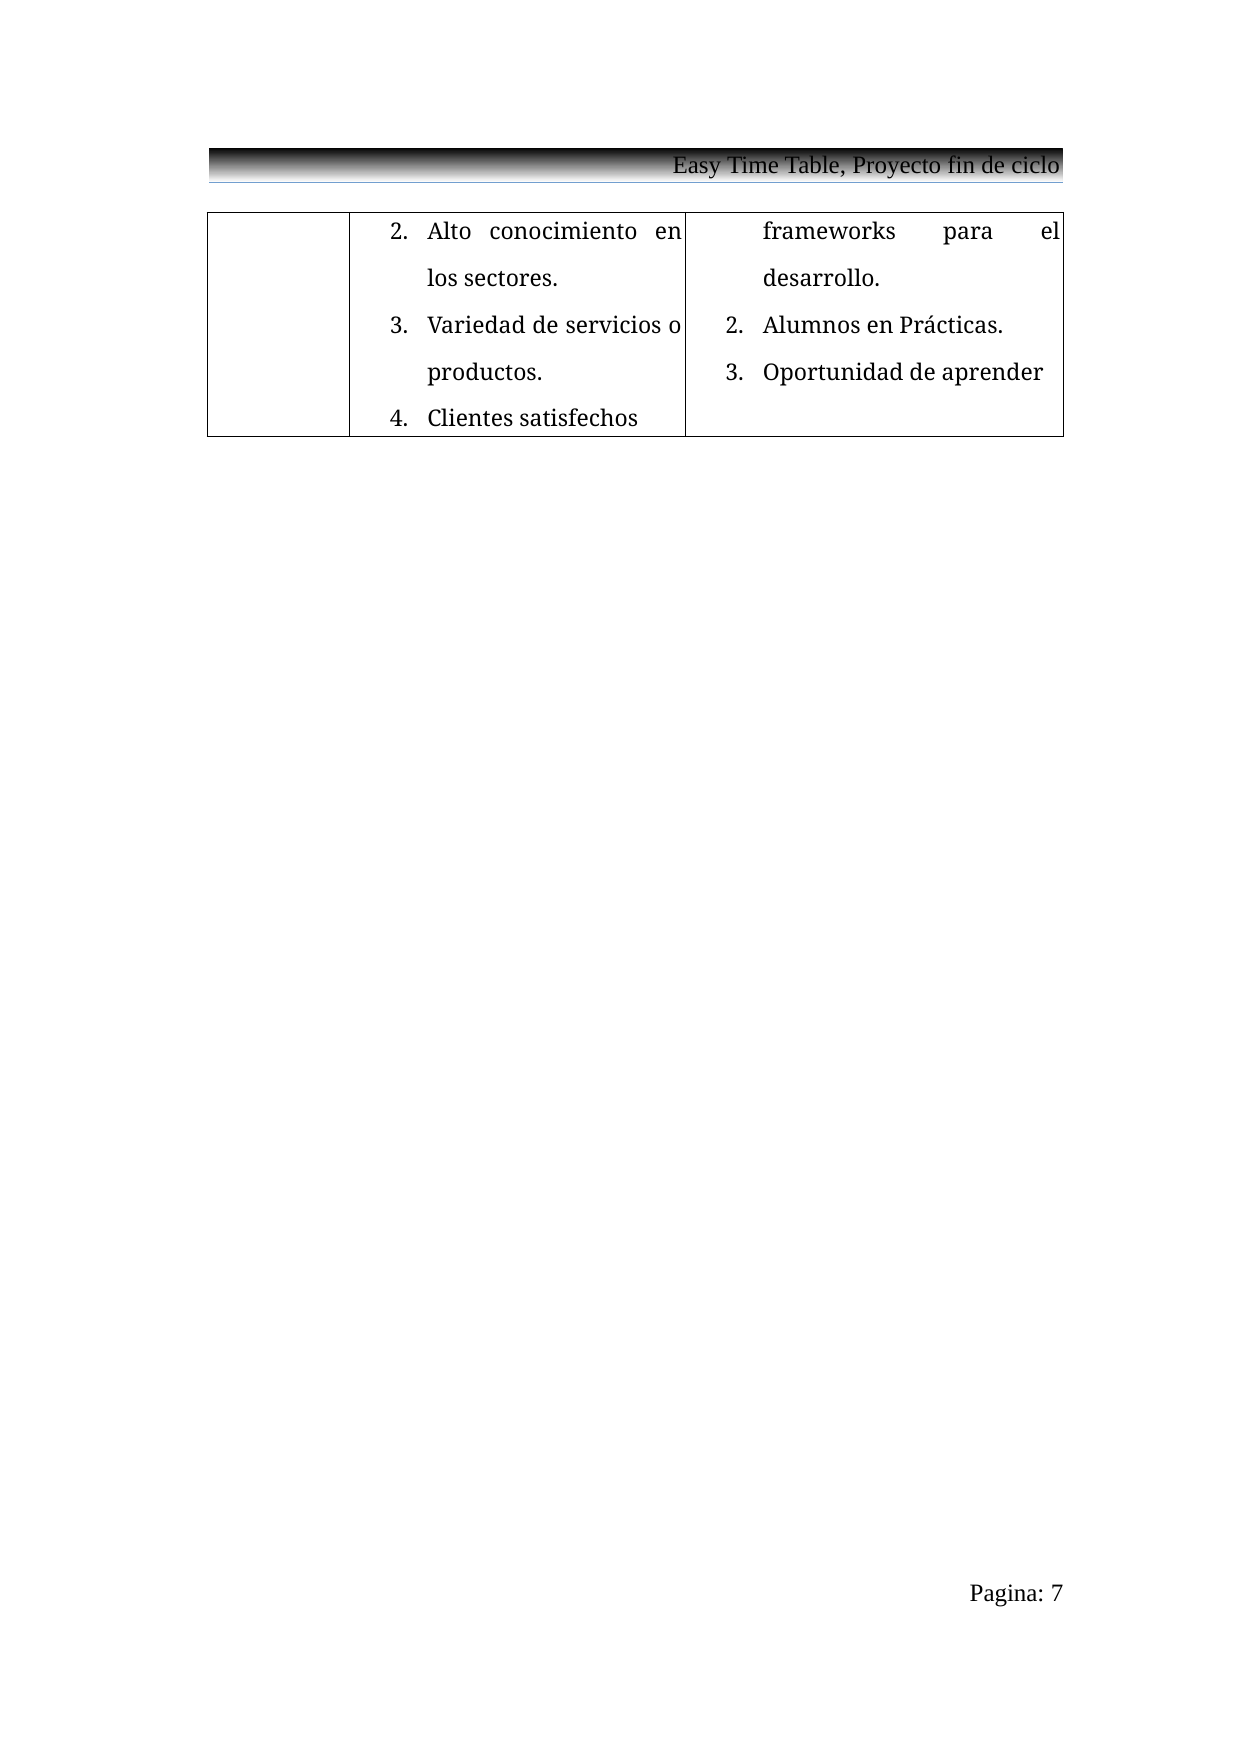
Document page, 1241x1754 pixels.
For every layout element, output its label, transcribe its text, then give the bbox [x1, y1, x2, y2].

table_cell Fortalezas: Fácil organización. Alto conocimiento en los sectores. Variedad de servicios o productos. Clientes satisfechos [350, 213, 685, 436]
table_cell [208, 213, 349, 436]
table_cell frameworks para el desarrollo. Alumnos en Prácticas. Oportunidad de aprender [686, 213, 1063, 436]
